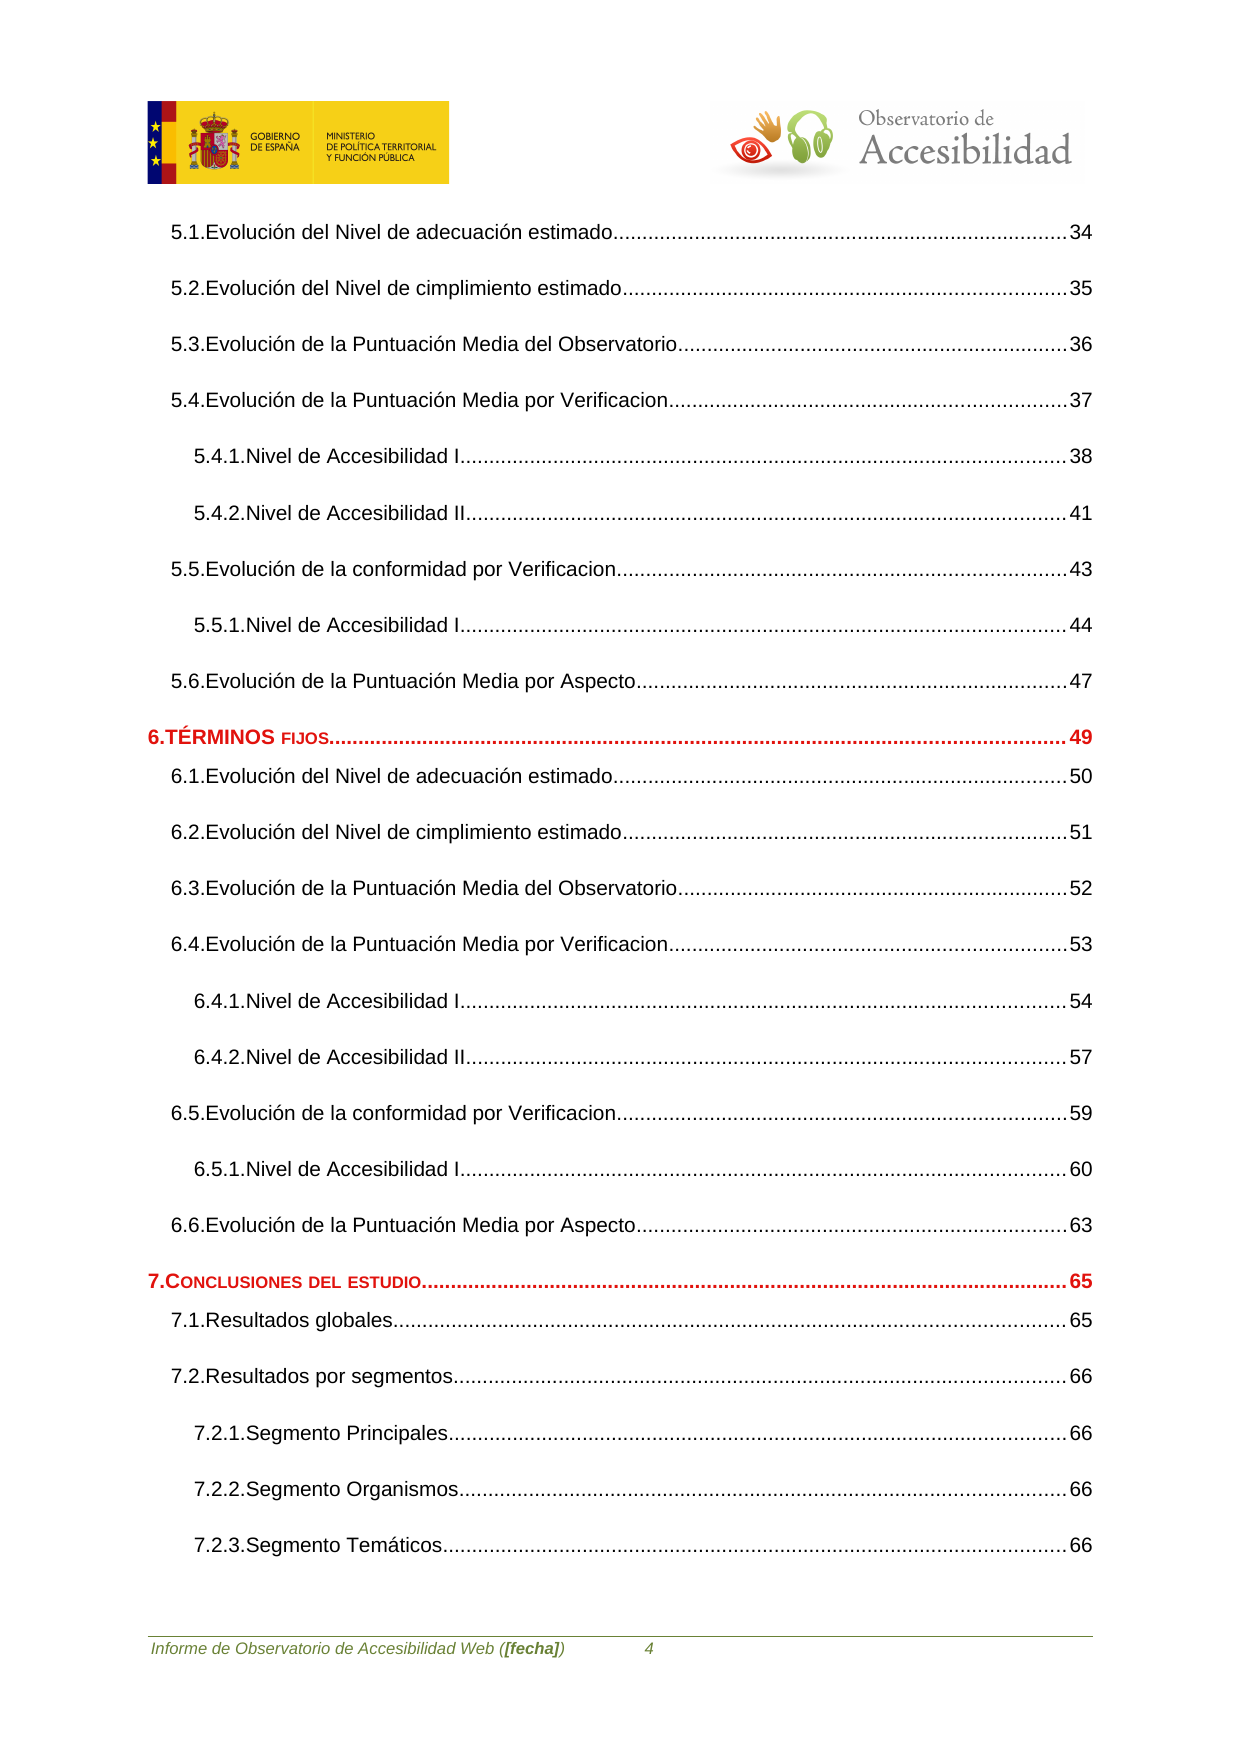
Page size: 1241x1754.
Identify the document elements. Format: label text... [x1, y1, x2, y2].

text 5.2.Evolución del Nivel de cimplimiento estimado 35 [171, 276, 1092, 300]
picture [710, 101, 1086, 184]
text 5.5.Evolución de la conformidad por Verificacion 43 [171, 557, 1092, 581]
text 7.2.Resultados por segmentos 66 [171, 1364, 1092, 1388]
text 6.4.Evolución de la Puntuación Media por Verificacion 53 [171, 932, 1092, 956]
text 5.4.Evolución de la Puntuación Media por Verificacion 37 [171, 388, 1092, 412]
text 5.1.Evolución del Nivel de adecuación estimado 34 [171, 220, 1092, 244]
text 6.5.1.Nivel de Accesibilidad I 60 [193, 1157, 1092, 1181]
text 5.6.Evolución de la Puntuación Media por Aspecto 47 [171, 669, 1092, 693]
text 7.2.1.Segmento Principales 66 [193, 1420, 1092, 1444]
text 6.4.2.Nivel de Accesibilidad II 57 [193, 1044, 1092, 1068]
text 6.1.Evolución del Nivel de adecuación estimado 50 [171, 764, 1092, 788]
text 6.5.Evolución de la conformidad por Verificacion 59 [171, 1101, 1092, 1125]
text 7.Conclusiones del estudio 65 [148, 1269, 1092, 1293]
text 6.TÉRMINOS fijos 49 [148, 725, 1092, 749]
text 5.4.2.Nivel de Accesibilidad II 41 [193, 500, 1092, 524]
text 7.2.2.Segmento Organismos 66 [193, 1476, 1092, 1500]
picture [147, 101, 450, 184]
text 5.4.1.Nivel de Accesibilidad I 38 [193, 444, 1092, 468]
text 5.3.Evolución de la Puntuación Media del Observatorio 36 [171, 332, 1092, 356]
text 6.3.Evolución de la Puntuación Media del Observatorio 52 [171, 876, 1092, 900]
text 6.2.Evolución del Nivel de cimplimiento estimado 51 [171, 820, 1092, 844]
text 7.1.Resultados globales 65 [171, 1308, 1092, 1332]
text 6.4.1.Nivel de Accesibilidad I 54 [193, 988, 1092, 1012]
text 5.5.1.Nivel de Accesibilidad I 44 [193, 613, 1092, 637]
text 7.2.3.Segmento Temáticos 66 [193, 1533, 1092, 1557]
text 6.6.Evolución de la Puntuación Media por Aspecto 63 [171, 1213, 1092, 1237]
